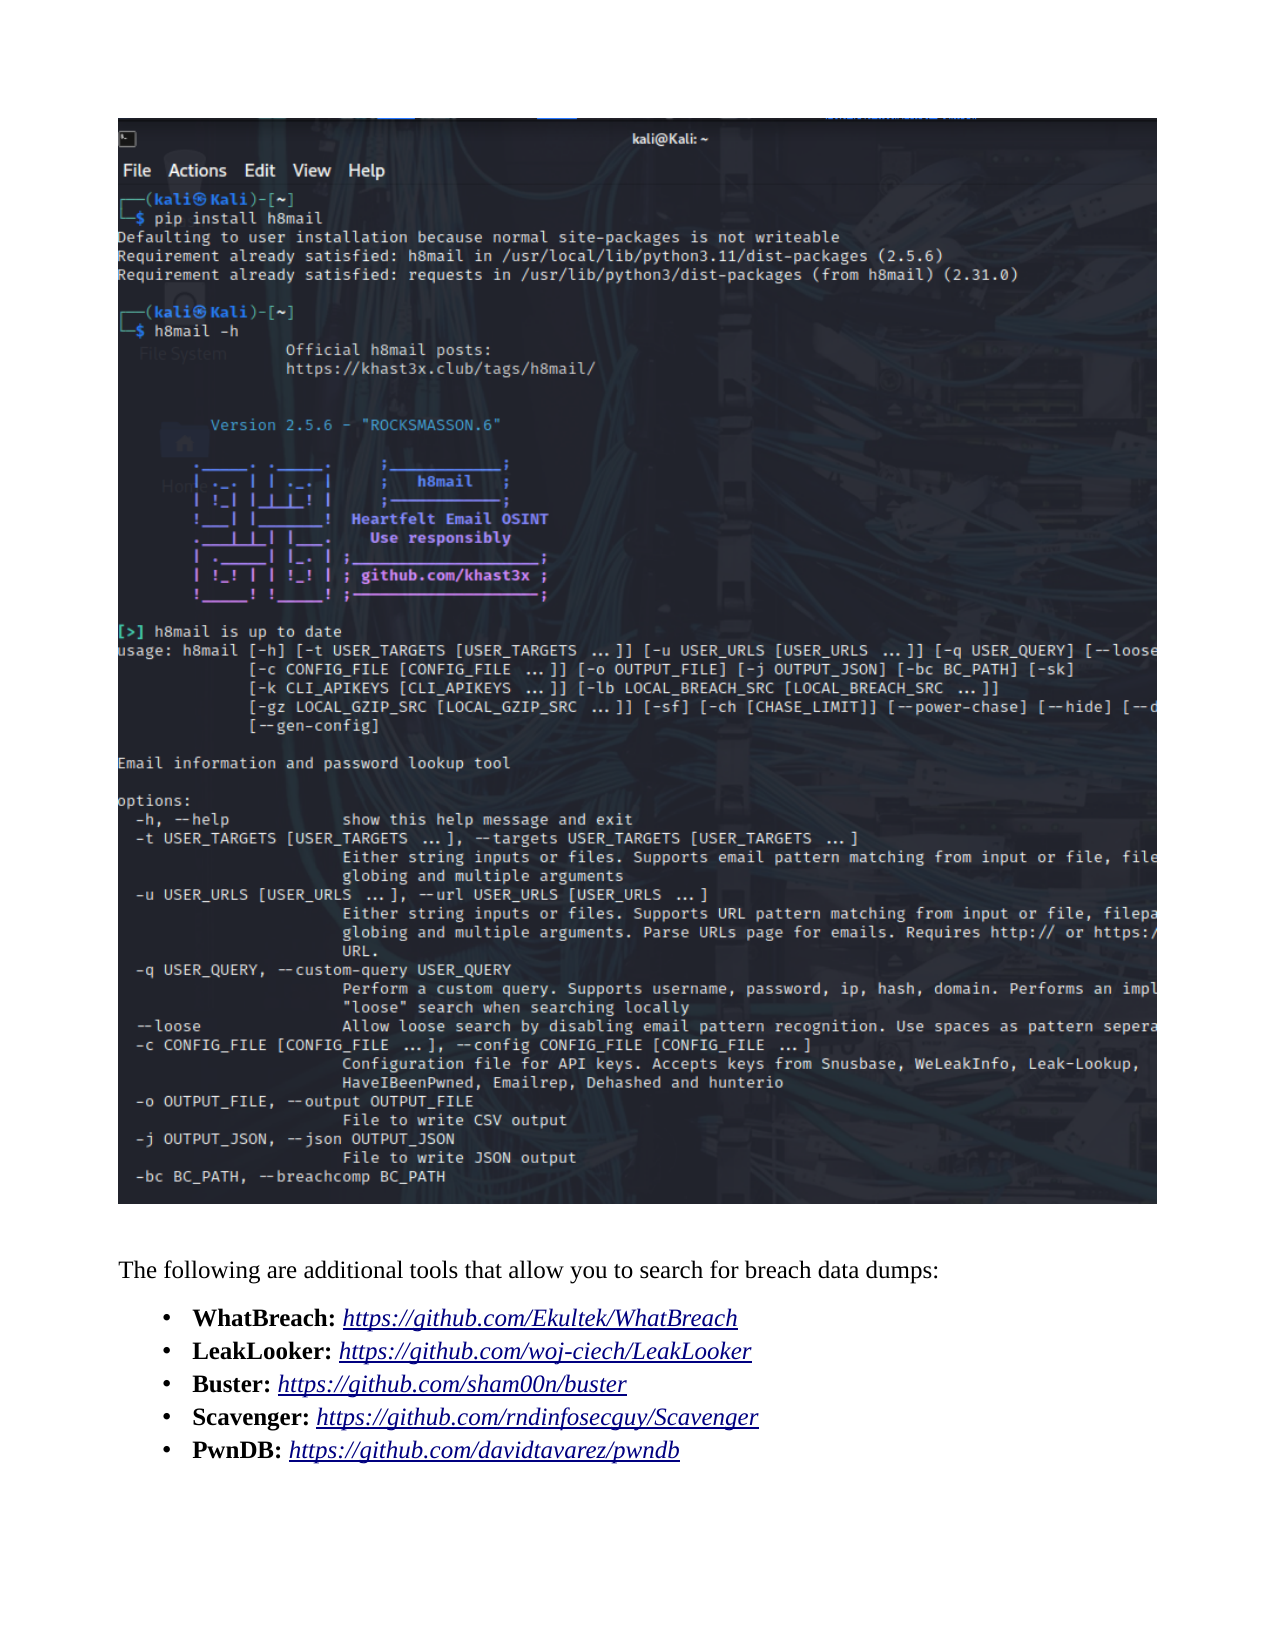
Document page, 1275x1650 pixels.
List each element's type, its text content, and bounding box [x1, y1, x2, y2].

list Buster: https://github.com/sham00n/buster [162, 1369, 1157, 1398]
list LeakLooker: https://github.com/woj-ciech/LeakLooker [162, 1336, 1157, 1365]
list WhatBreach: https://github.com/Ekultek/WhatBreach [162, 1303, 1157, 1332]
list Scavenger: https://github.com/rndinfosecguy/Scavenger [162, 1402, 1157, 1431]
text The following are additional tools that allow you to search for breach data dumps: [118, 1256, 1157, 1284]
picture [118, 118, 1157, 1204]
list PwnDB: https://github.com/davidtavarez/pwndb [162, 1435, 1157, 1464]
